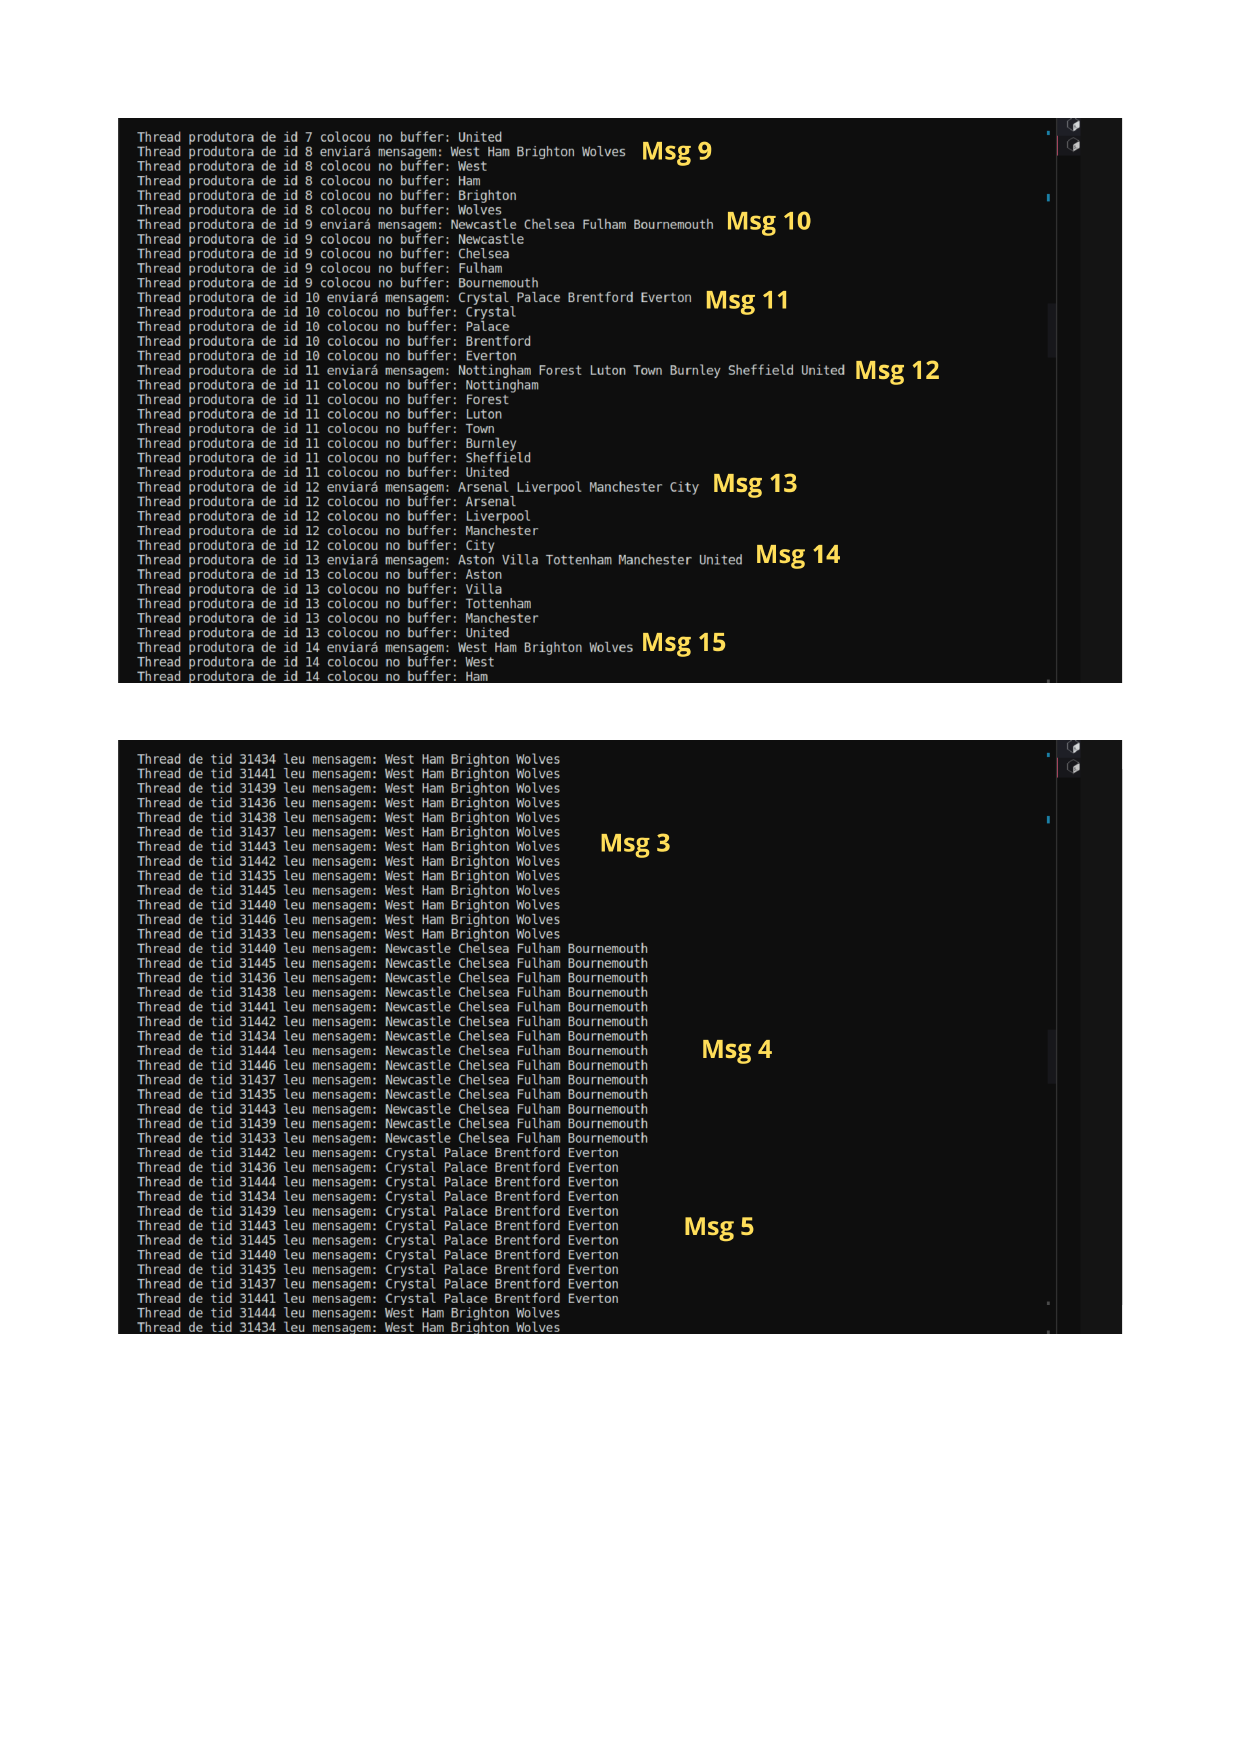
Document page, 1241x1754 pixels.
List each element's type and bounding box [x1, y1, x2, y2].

picture [118, 118, 1123, 683]
picture [118, 740, 1123, 1334]
